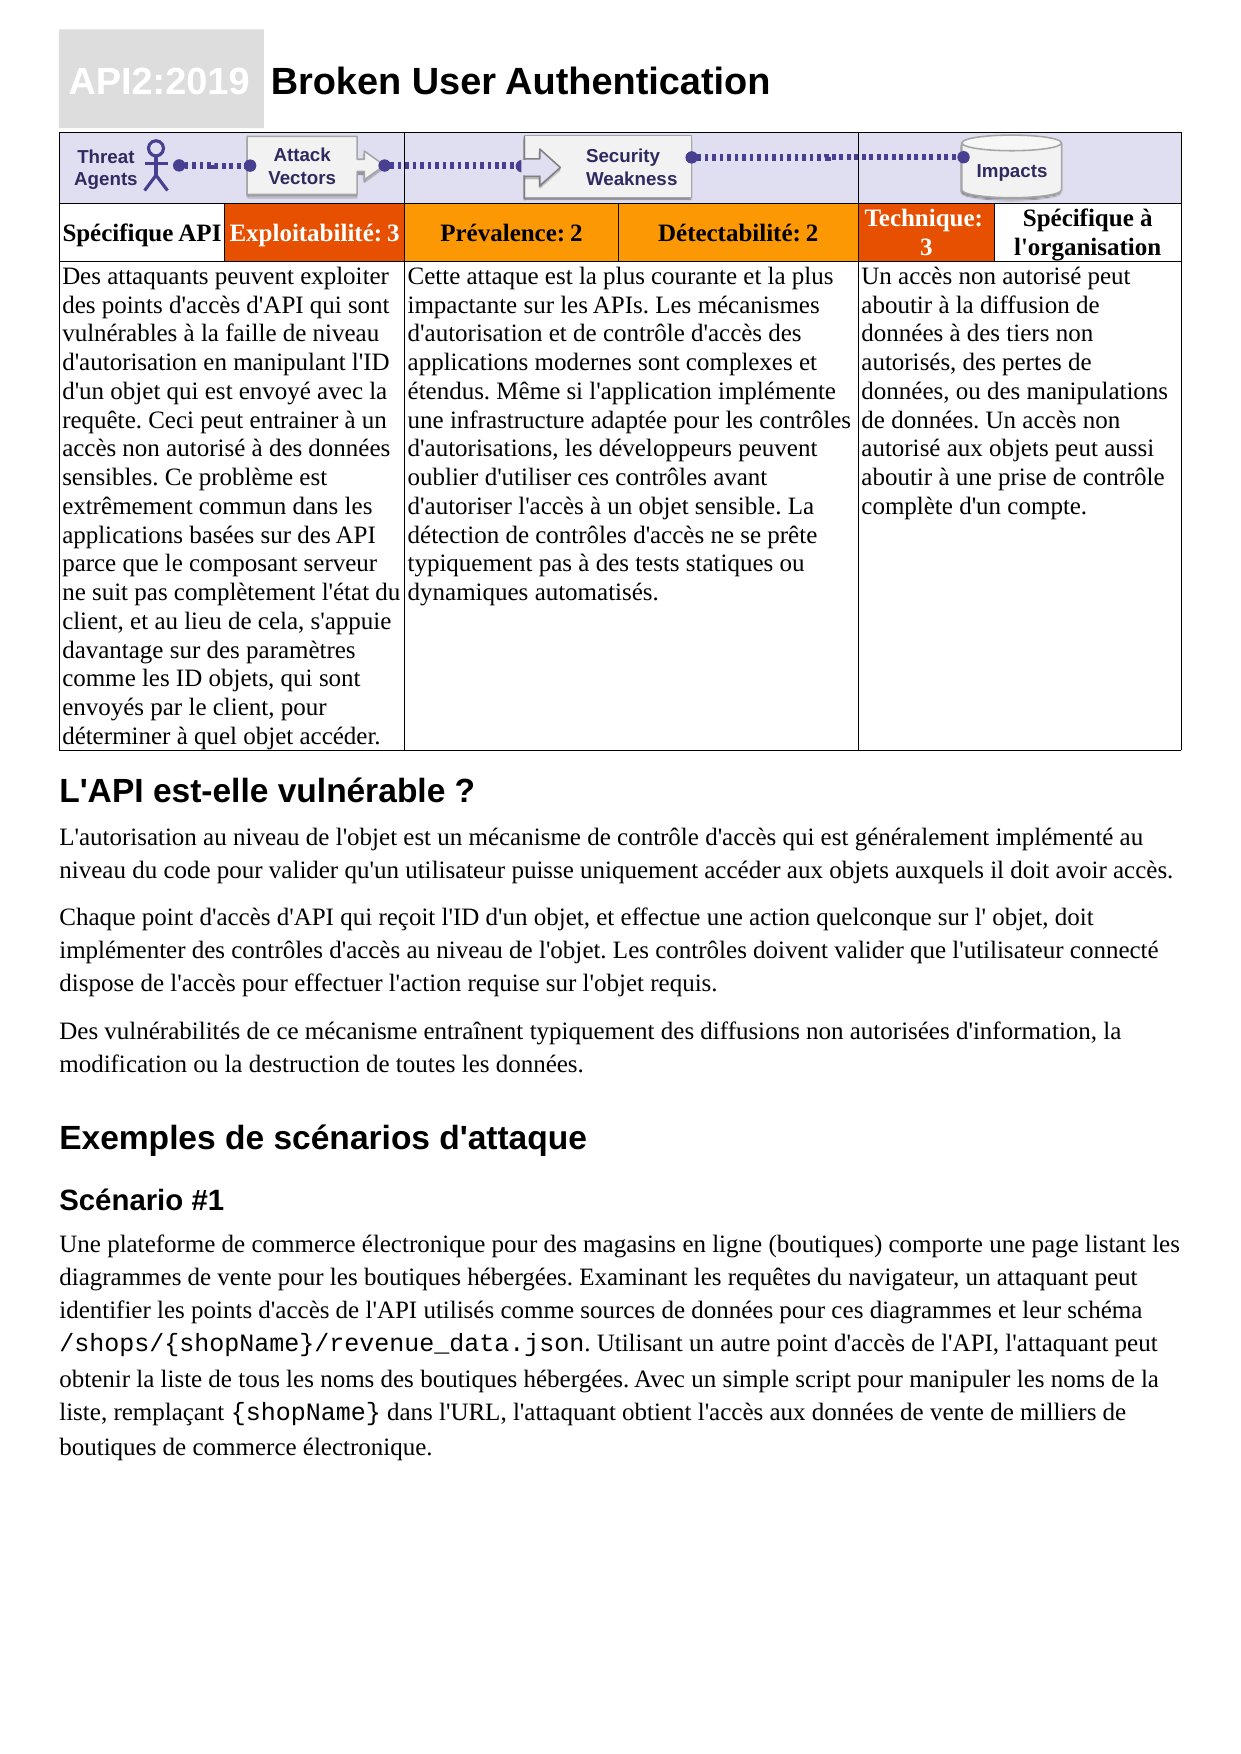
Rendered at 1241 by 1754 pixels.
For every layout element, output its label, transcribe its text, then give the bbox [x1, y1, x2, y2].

subtitle Scénario #1 [59, 1183, 1181, 1217]
table_cell Détectabilité: 2 [619, 204, 858, 261]
subtitle Exemples de scénarios d'attaque [59, 1117, 1181, 1156]
table_cell Technique: 3 [859, 204, 994, 261]
table_header [60, 133, 224, 203]
table_header [859, 133, 994, 203]
text Une plateforme de commerce électronique pour des magasins en ligne (boutiques) comporte une page listant les diagrammes de vente pour les boutiques hébergées. Examinant les requêtes du navigateur, un attaquant peut identifier les points d'accès de l'API utilisés comme sources de données pour ces diagrammes et leur schéma /shops/{shopName}/revenue_data.json. Utilisant un autre point d'accès de l'API, l'attaquant peut obtenir la liste de tous les noms des boutiques hébergées. Avec un simple script pour manipuler les noms de la liste, remplaçant {shopName} dans l'URL, l'attaquant obtient l'accès aux données de vente de milliers de boutiques de commerce électronique. [59, 1229, 1181, 1461]
table_cell Cette attaque est la plus courante et la plus impactante sur les APIs. Les mécanismes d'autorisation et de contrôle d'accès des applications modernes sont complexes et étendus. Même si l'application implémente une infrastructure adaptée pour les contrôles d'autorisations, les développeurs peuvent oublier d'utiliser ces contrôles avant d'autoriser l'accès à un objet sensible. La détection de contrôles d'accès ne se prête typiquement pas à des tests statiques ou dynamiques automatisés. [405, 262, 858, 750]
table_cell Exploitabilité: 3 [225, 204, 404, 261]
text Chaque point d'accès d'API qui reçoit l'ID d'un objet, et effectue une action quelconque sur l' objet, doit implémenter des contrôles d'accès au niveau de l'objet. Les contrôles doivent valider que l'utilisateur connecté dispose de l'accès pour effectuer l'action requise sur l'objet requis. [59, 902, 1181, 997]
table_header [405, 133, 618, 203]
subtitle L'API est-elle vulnérable ? [59, 771, 1181, 809]
table_cell Des attaquants peuvent exploiter des points d'accès d'API qui sont vulnérables à la faille de niveau d'autorisation en manipulant l'ID d'un objet qui est envoyé avec la requête. Ceci peut entrainer à un accès non autorisé à des données sensibles. Ce problème est extrêmement commun dans les applications basées sur des API parce que le composant serveur ne suit pas complètement l'état du client, et au lieu de cela, s'appuie davantage sur des paramètres comme les ID objets, qui sont envoyés par le client, pour déterminer à quel objet accéder. [60, 262, 404, 750]
table_header [224, 133, 404, 203]
table_header [994, 133, 1181, 203]
table_cell Spécifique API [60, 204, 224, 261]
table_cell Un accès non autorisé peut aboutir à la diffusion de données à des tiers non autorisés, des pertes de données, ou des manipulations de données. Un accès non autorisé aux objets peut aussi aboutir à une prise de contrôle complète d'un compte. [859, 262, 1181, 750]
text L'autorisation au niveau de l'objet est un mécanisme de contrôle d'accès qui est généralement implémenté au niveau du code pour valider qu'un utilisateur puisse uniquement accéder aux objets auxquels il doit avoir accès. [59, 822, 1181, 883]
table_cell Prévalence: 2 [405, 204, 618, 261]
text Des vulnérabilités de ce mécanisme entraînent typiquement des diffusions non autorisées d'information, la modification ou la destruction de toutes les données. [59, 1016, 1181, 1078]
table_cell Spécifique à l'organisation [995, 204, 1181, 261]
table_header [618, 133, 858, 203]
